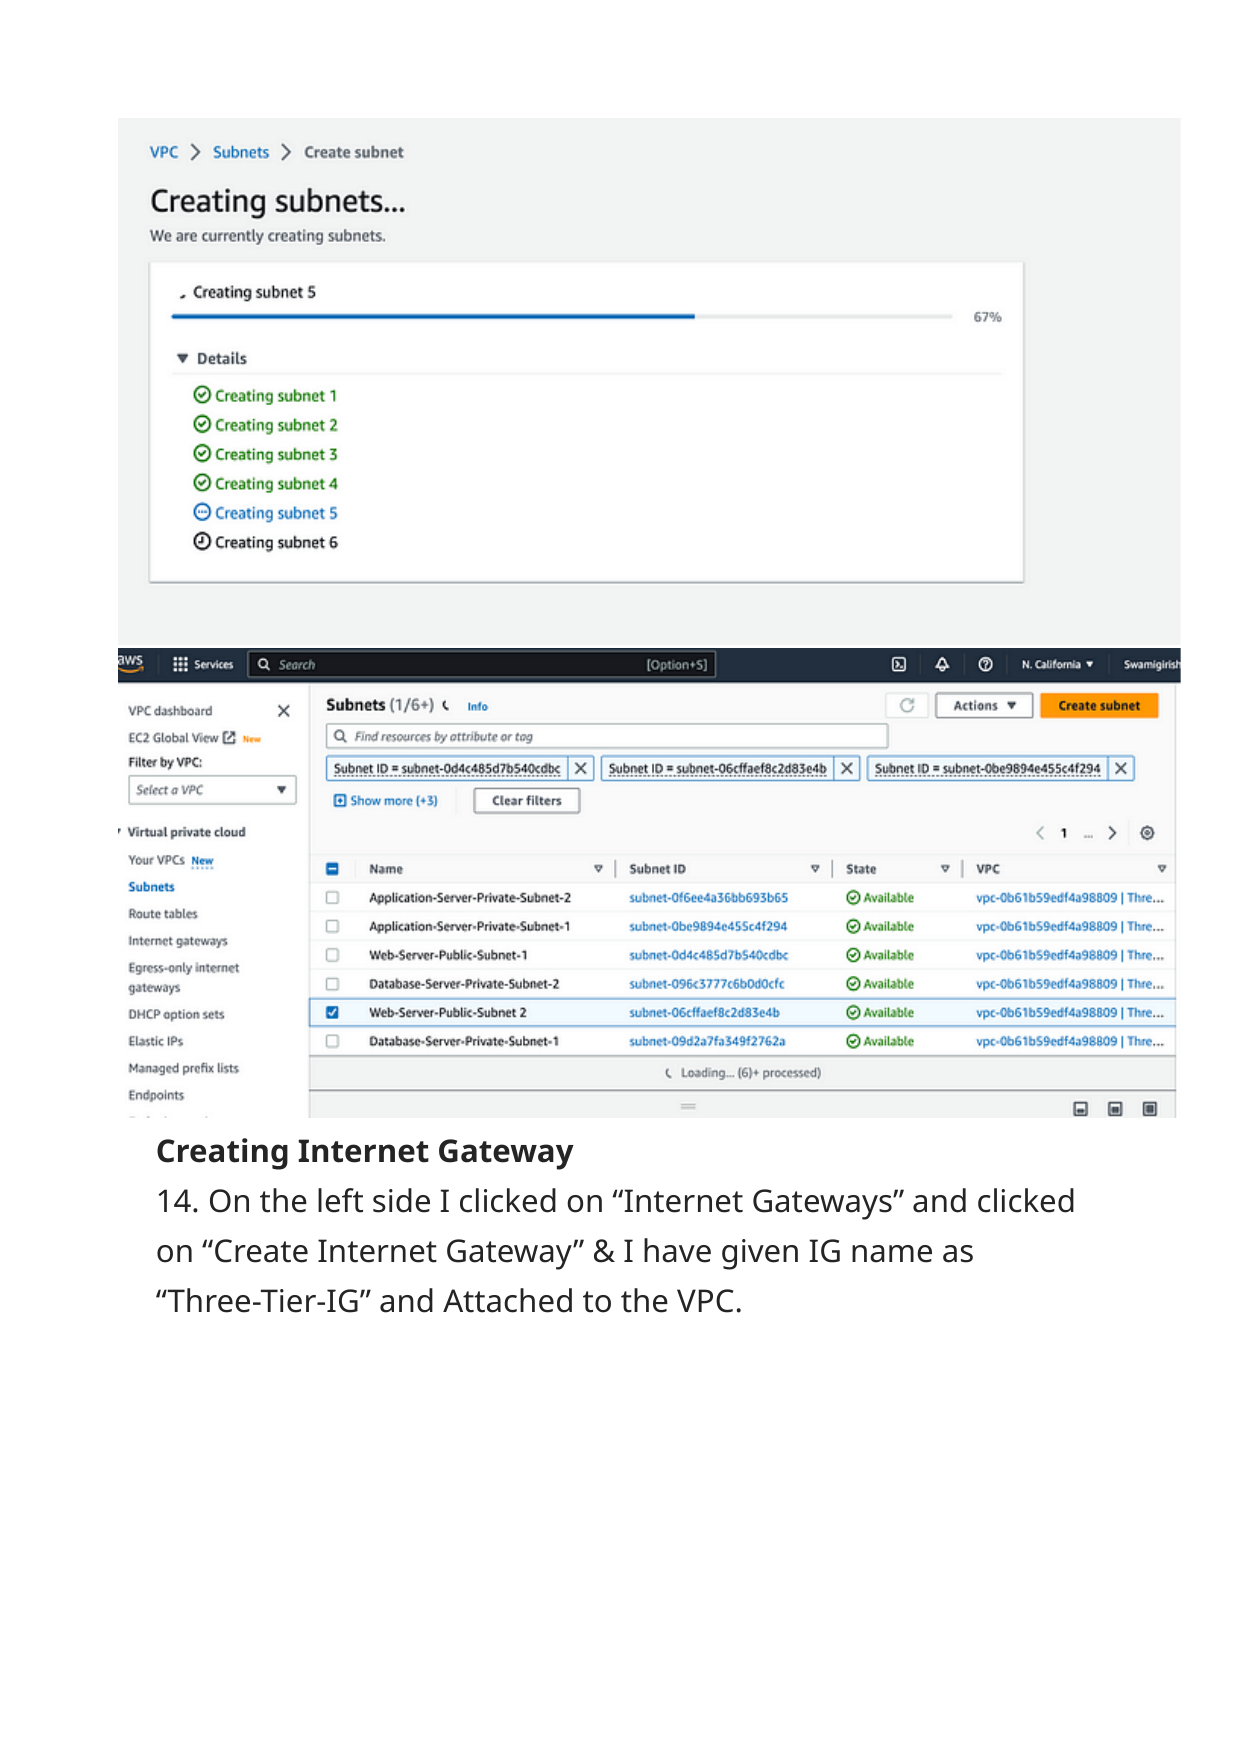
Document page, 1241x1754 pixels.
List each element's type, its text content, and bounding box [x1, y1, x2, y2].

picture [118, 118, 1181, 645]
text 14. On the left side I clicked on “Internet Gateways” and clicked on “Create Internet Gateway” & I have given IG name as “Three-Tier-IG” and Attached to the VPC. [156, 1172, 1084, 1322]
picture [118, 648, 1181, 1118]
text Creating Internet Gateway [156, 1122, 1084, 1172]
